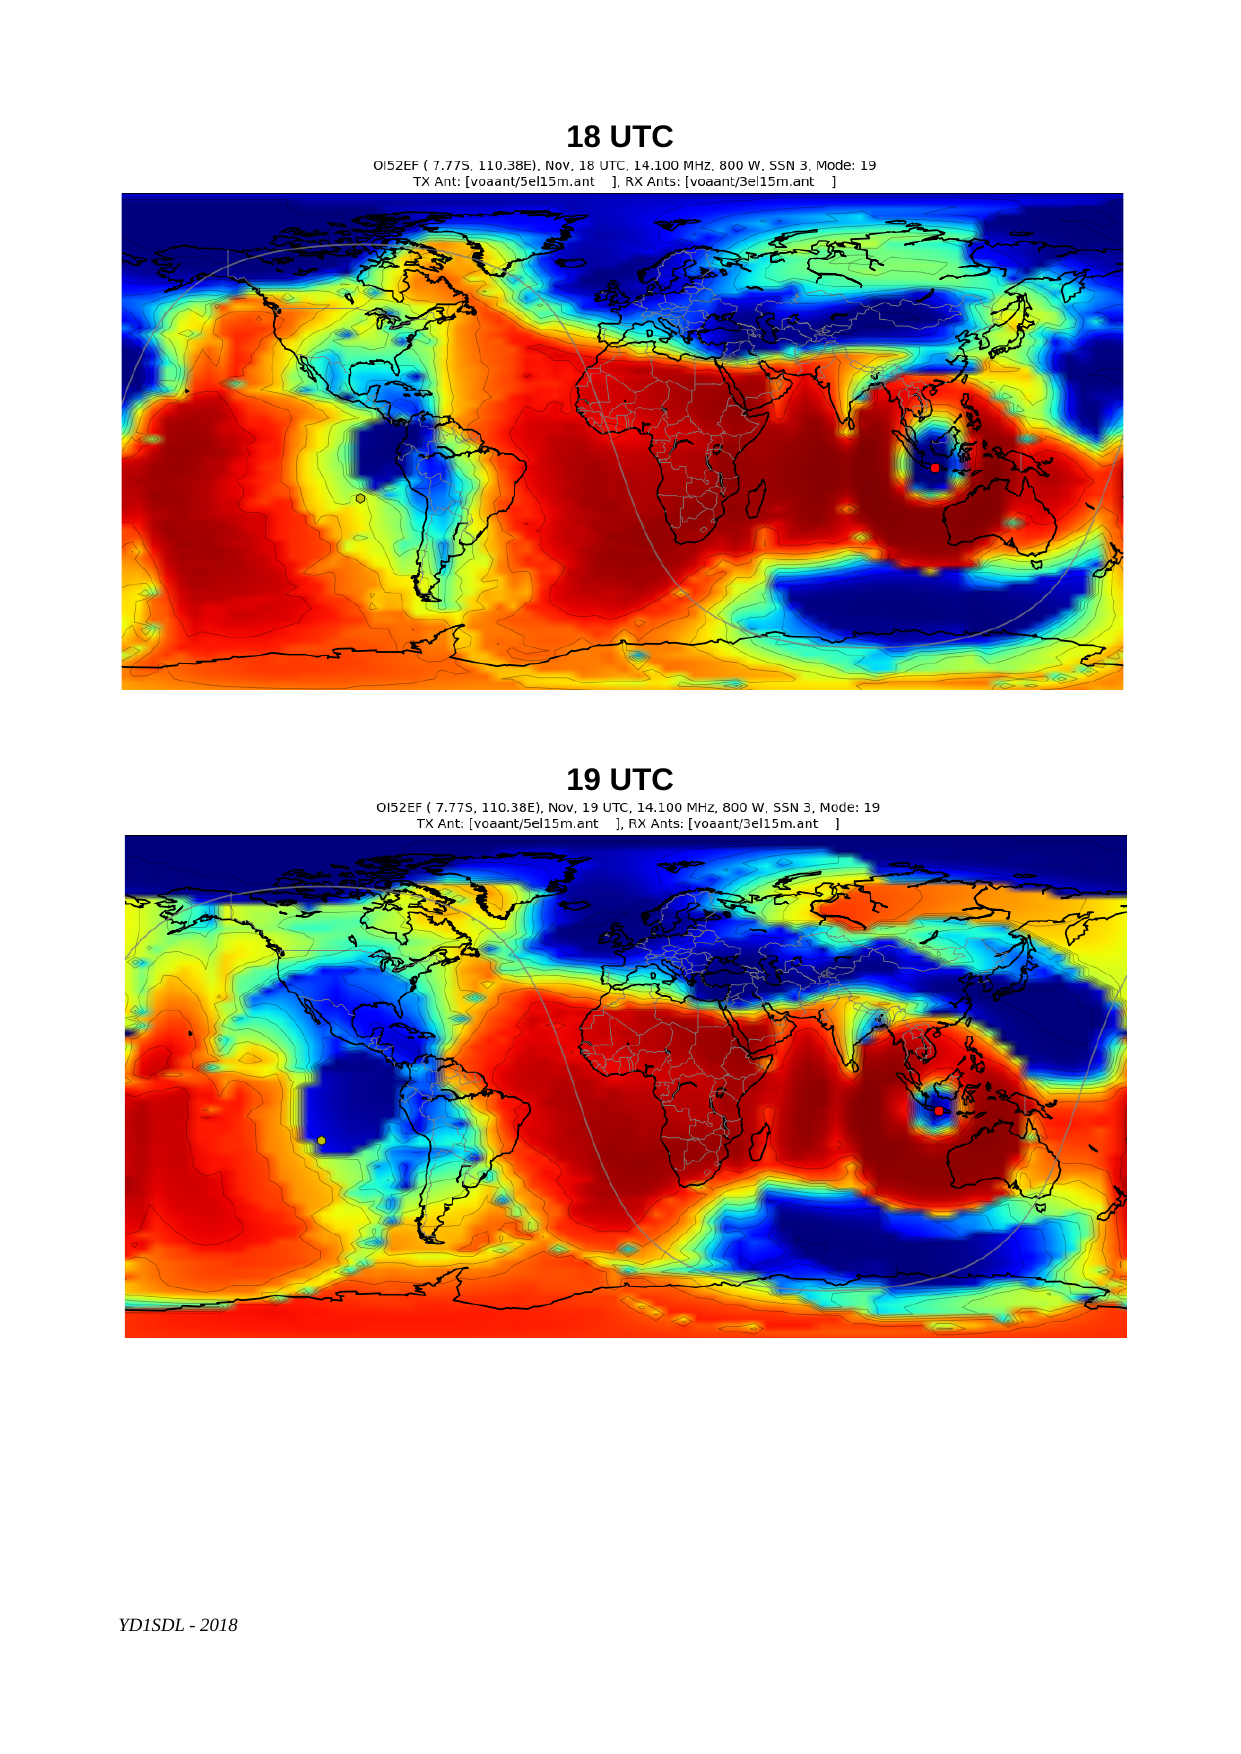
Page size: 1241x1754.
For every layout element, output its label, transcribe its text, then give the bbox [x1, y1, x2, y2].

picture [124, 797, 1127, 1338]
picture [121, 154, 1124, 690]
text 18 UTC [118, 118, 1122, 154]
text 19 UTC [118, 761, 1122, 797]
